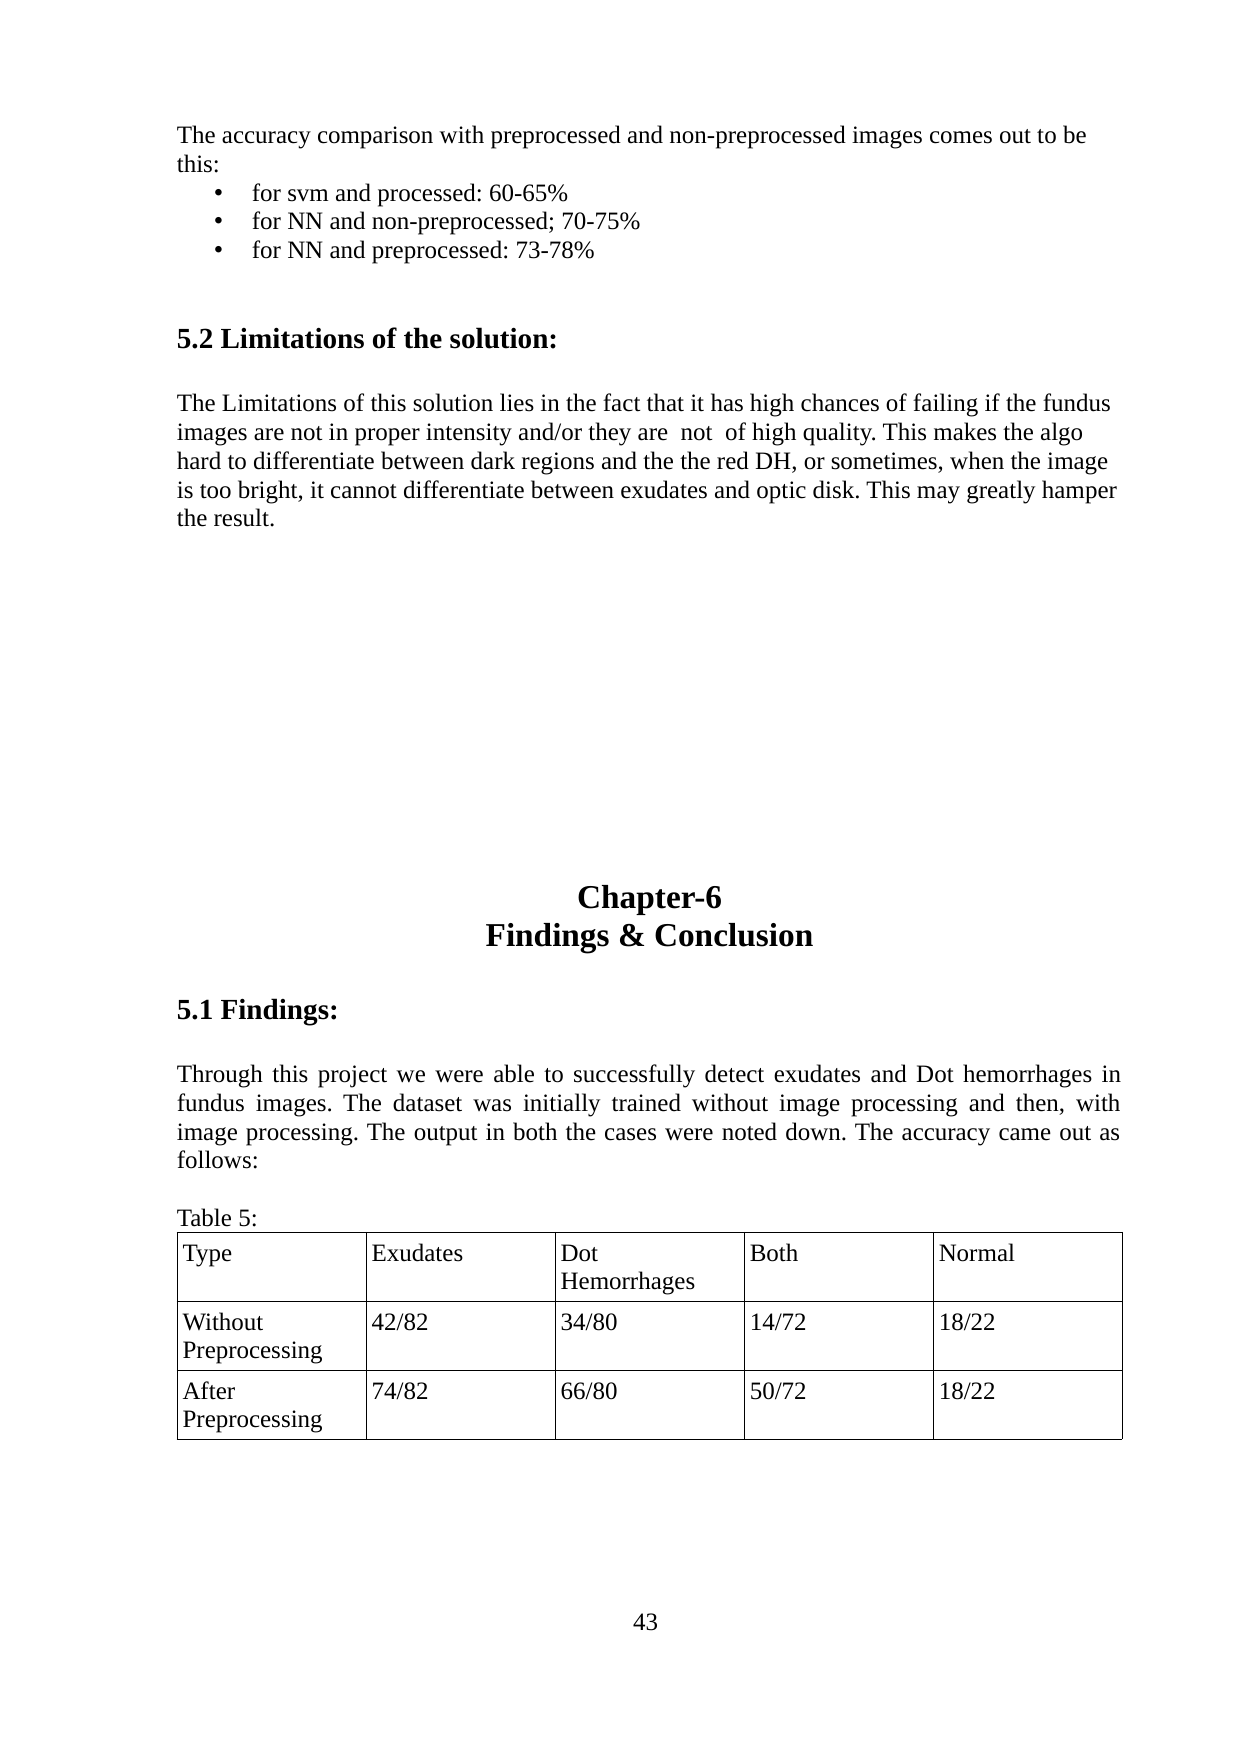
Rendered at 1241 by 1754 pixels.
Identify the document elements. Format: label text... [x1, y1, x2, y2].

text 5.1 Findings: [177, 992, 1122, 1026]
table_cell 18/22 [934, 1302, 1122, 1370]
table_cell 66/80 [556, 1371, 744, 1439]
text Table 5: [177, 1203, 1122, 1232]
table_cell Without Preprocessing [178, 1302, 366, 1370]
table_cell 42/82 [367, 1302, 555, 1370]
table_cell After Preprocessing [178, 1371, 366, 1439]
text The accuracy comparison with preprocessed and non-preprocessed images comes out to be this: [177, 120, 1122, 178]
text 5.2 Limitations of the solution: [177, 321, 1122, 355]
text Findings & Conclusion [177, 916, 1122, 954]
text The Limitations of this solution lies in the fact that it has high chances of failing if the fundus images are not in proper intensity and/or they are not of high quality. This makes the algo hard to differentiate between dark regions and the the red DH, or sometimes, when the image is too bright, it cannot differentiate between exudates and optic disk. This may greatly hamper the result. [177, 388, 1122, 532]
table_cell 14/72 [745, 1302, 933, 1370]
text Chapter-6 [177, 877, 1122, 916]
table_cell 34/80 [556, 1302, 744, 1370]
table_cell 50/72 [745, 1371, 933, 1439]
text Through this project we were able to successfully detect exudates and Dot hemorrhages in fundus images. The dataset was initially trained without image processing and then, with image processing. The output in both the cases were noted down. The accuracy came out as follows: [177, 1059, 1122, 1174]
table_header Both [745, 1233, 933, 1301]
table_cell 18/22 [934, 1371, 1122, 1439]
table_header Dot Hemorrhages [556, 1233, 744, 1301]
list for NN and non-preprocessed; 70-75% [214, 206, 1122, 235]
list for NN and preprocessed: 73-78% [214, 235, 1122, 264]
table_header Exudates [367, 1233, 555, 1301]
table_cell 74/82 [367, 1371, 555, 1439]
table_header Type [178, 1233, 366, 1301]
table_header Normal [934, 1233, 1122, 1301]
list for svm and processed: 60-65% [214, 178, 1122, 206]
